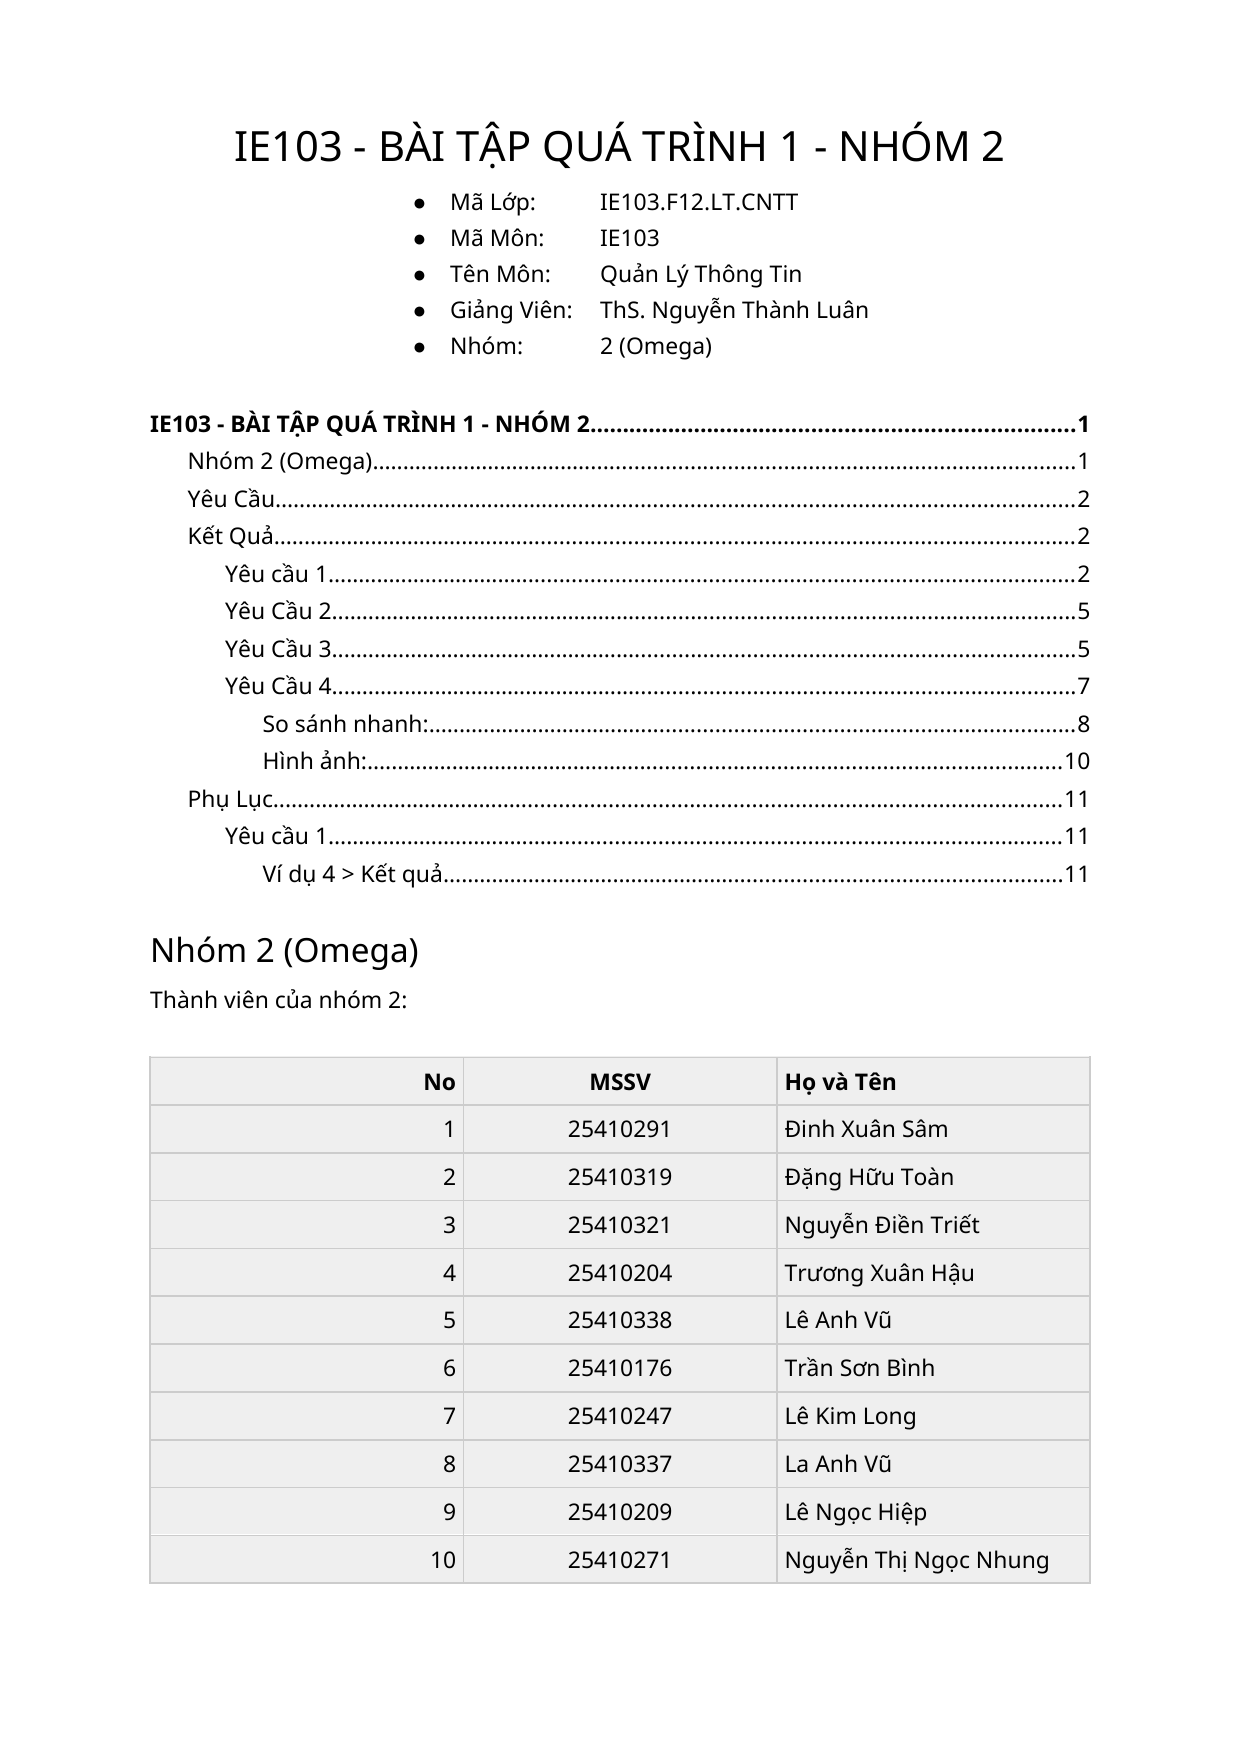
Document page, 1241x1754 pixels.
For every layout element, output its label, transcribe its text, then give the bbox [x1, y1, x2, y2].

table_cell La Anh Vũ [778, 1441, 1089, 1487]
table_cell Nguyễn Thị Ngọc Nhung [778, 1536, 1089, 1582]
table_cell 3 [151, 1201, 463, 1248]
table_header Họ và Tên [778, 1058, 1089, 1104]
text So sánh nhanh: 8 [262, 708, 1090, 739]
text Yêu cầu 1 11 [225, 820, 1090, 852]
list Giảng Viên: ThS. Nguyễn Thành Luân [412, 294, 1090, 325]
table_cell 7 [151, 1393, 463, 1439]
table_cell Lê Kim Long [778, 1393, 1089, 1439]
table_cell 8 [151, 1441, 463, 1487]
table_cell Nguyễn Điền Triết [778, 1201, 1089, 1248]
text Phụ Lục 11 [187, 783, 1090, 814]
text Thành viên của nhóm 2: [150, 984, 1090, 1016]
table_cell Trương Xuân Hậu [778, 1249, 1089, 1295]
text IE103 - BÀI TẬP QUÁ TRÌNH 1 - NHÓM 2 1 [150, 408, 1090, 439]
table_header MSSV [464, 1058, 776, 1104]
text Yêu Cầu 3 5 [225, 633, 1090, 664]
table_cell 9 [151, 1488, 463, 1534]
table_cell 25410338 [464, 1297, 776, 1343]
text Ví dụ 4 > Kết quả. 11 [262, 858, 1090, 889]
text Yêu Cầu 2 5 [225, 595, 1090, 627]
list Nhóm: 2 (Omega) [412, 330, 1090, 361]
table_cell 1 [151, 1106, 463, 1152]
table_cell 25410176 [464, 1345, 776, 1391]
table_cell 25410247 [464, 1393, 776, 1439]
table_cell 25410291 [464, 1106, 776, 1152]
text Hình ảnh: 10 [262, 745, 1090, 777]
table_cell 25410271 [464, 1536, 776, 1582]
text Yêu cầu 1 2 [225, 558, 1090, 589]
text Kết Quả 2 [187, 520, 1090, 552]
table_cell 25410204 [464, 1249, 776, 1295]
text Nhóm 2 (Omega) 1 [187, 445, 1090, 477]
table_cell Lê Anh Vũ [778, 1297, 1089, 1343]
text Yêu Cầu 2 [187, 483, 1090, 514]
list Mã Lớp: IE103.F12.LT.CNTT [412, 186, 1090, 217]
list Tên Môn: Quản Lý Thông Tin [412, 258, 1090, 289]
subtitle Nhóm 2 (Omega) [150, 927, 1090, 972]
table_cell 25410321 [464, 1201, 776, 1248]
table_cell 6 [151, 1345, 463, 1391]
subtitle IE103 - BÀI TẬP QUÁ TRÌNH 1 - NHÓM 2 [150, 117, 1090, 173]
table_cell Đặng Hữu Toàn [778, 1154, 1089, 1200]
table_cell Đinh Xuân Sâm [778, 1106, 1089, 1152]
table_cell 25410337 [464, 1441, 776, 1487]
table_cell 4 [151, 1249, 463, 1295]
table_cell 2 [151, 1154, 463, 1200]
table_cell 10 [151, 1536, 463, 1582]
table_cell 25410209 [464, 1488, 776, 1534]
text Yêu Cầu 4 7 [225, 670, 1090, 702]
table_cell 25410319 [464, 1154, 776, 1200]
table_cell Trần Sơn Bình [778, 1345, 1089, 1391]
table_header No [151, 1058, 463, 1104]
table_cell 5 [151, 1297, 463, 1343]
table_cell Lê Ngọc Hiệp [778, 1488, 1089, 1534]
list Mã Môn: IE103 [412, 222, 1090, 253]
